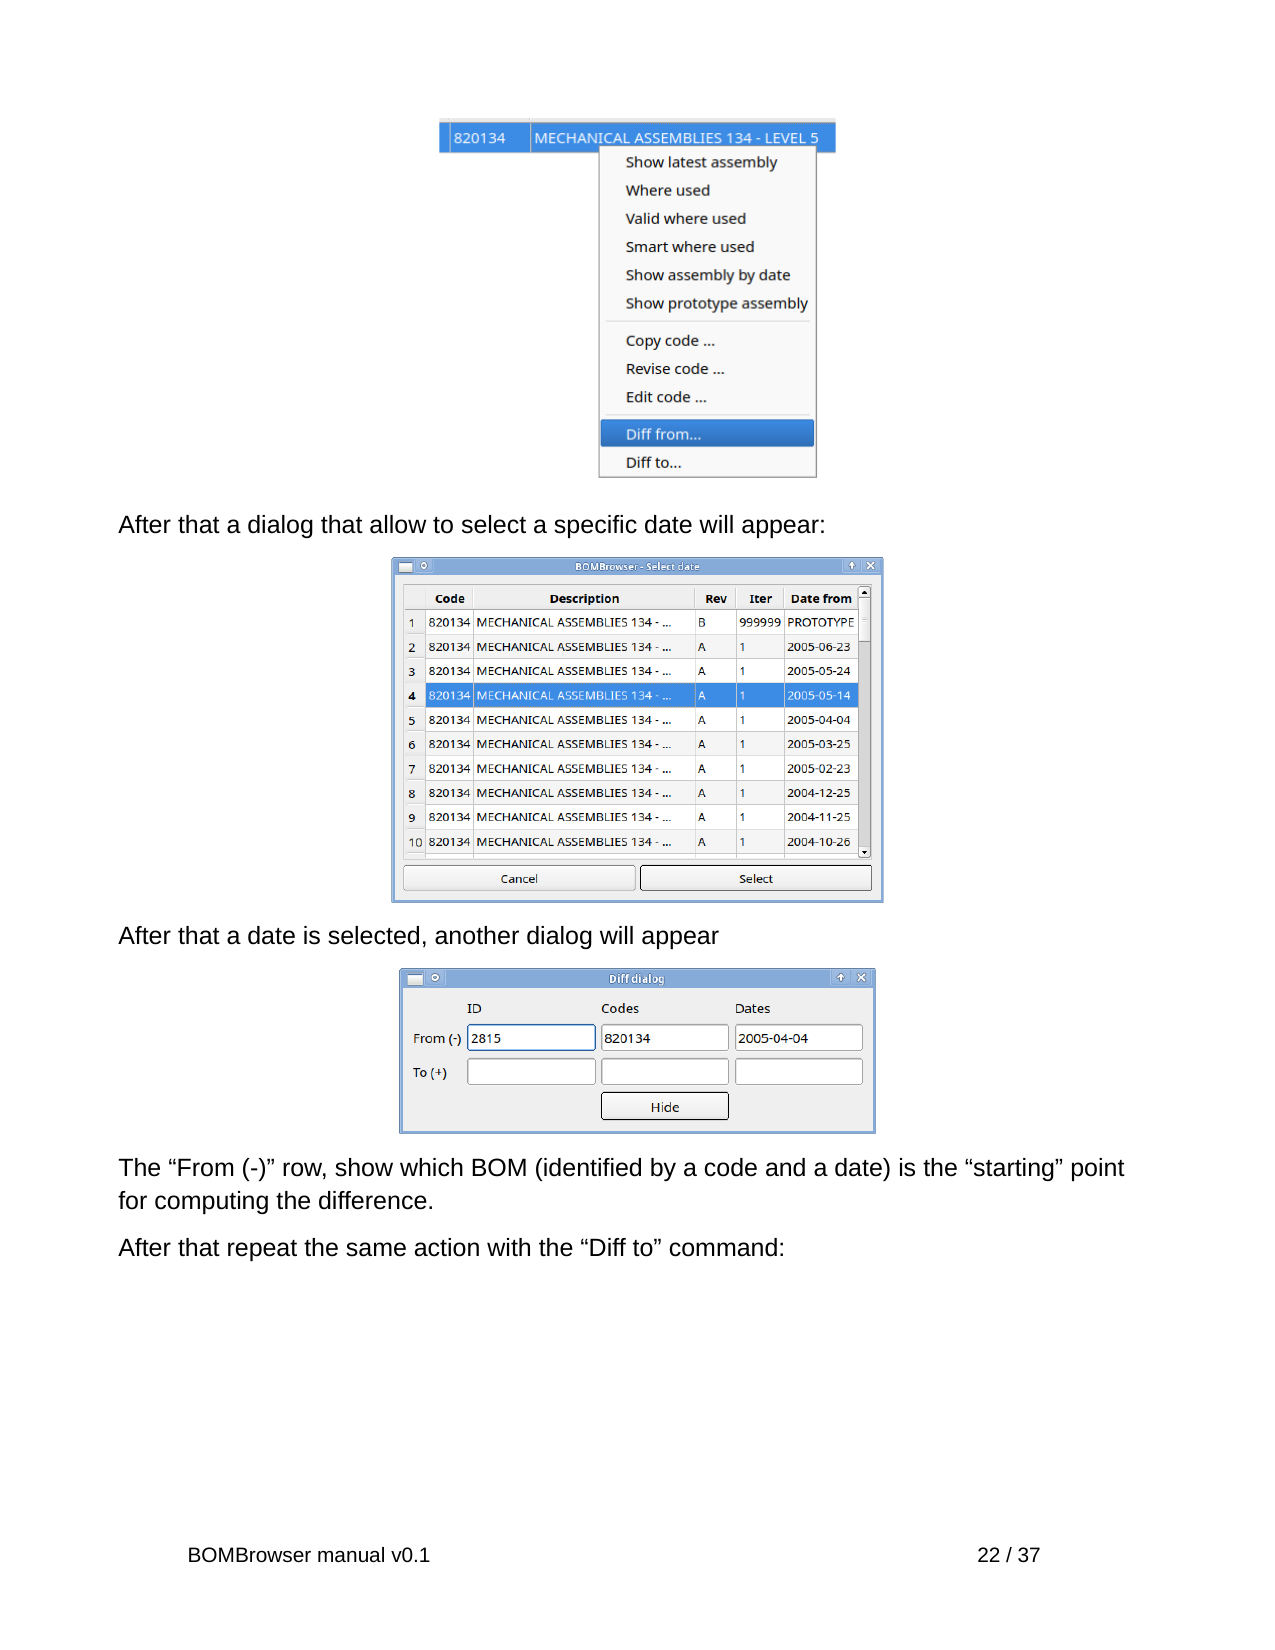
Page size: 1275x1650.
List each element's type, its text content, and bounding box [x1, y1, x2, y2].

picture [399, 968, 876, 1134]
text After that a date is selected, another dialog will appear [118, 921, 1157, 950]
picture [391, 557, 884, 903]
text The “From (-)” row, show which BOM (identified by a code and a date) is the “starting” point for computing the difference. [118, 1153, 1157, 1214]
text After that a dialog that allow to select a specific date will appear: [118, 510, 1157, 538]
picture [439, 118, 683, 491]
text After that repeat the same action with the “Diff to” command: [118, 1233, 1157, 1262]
